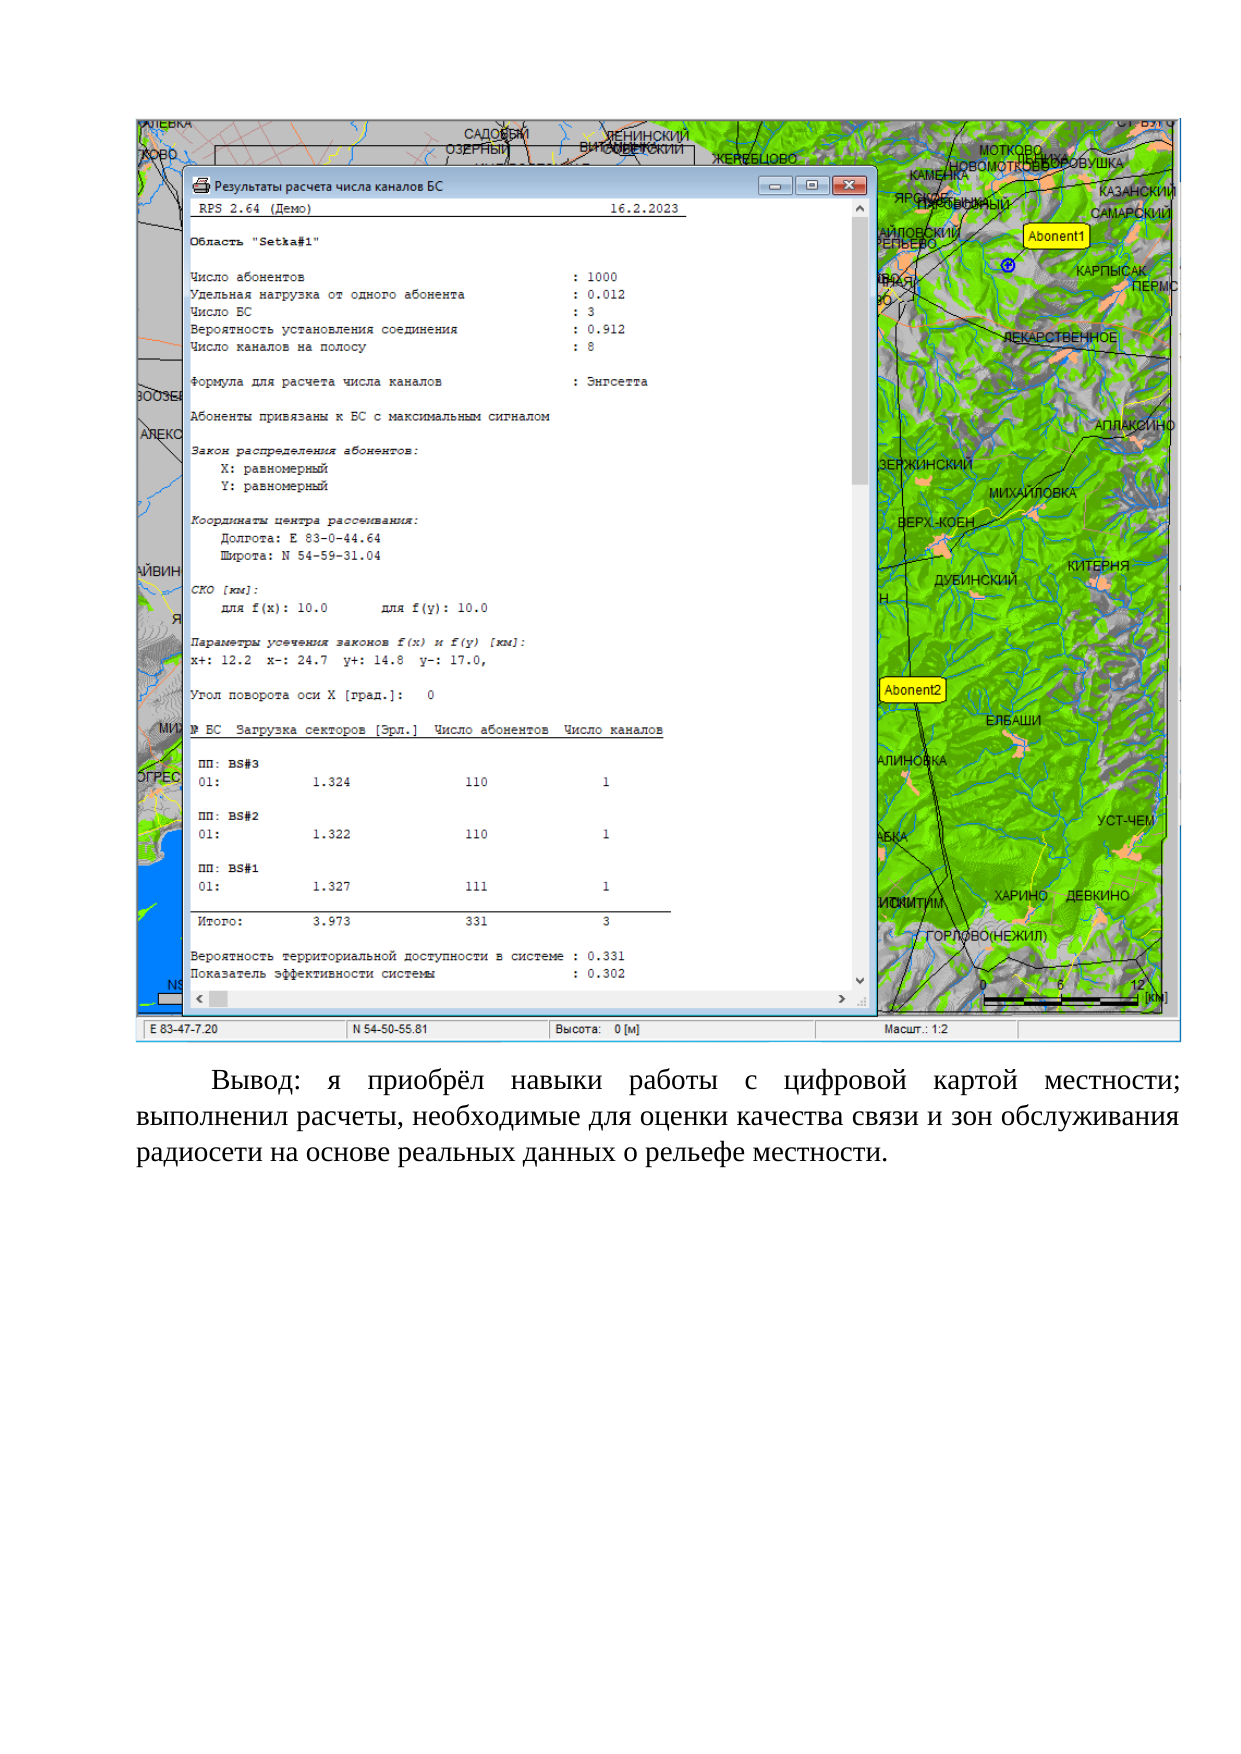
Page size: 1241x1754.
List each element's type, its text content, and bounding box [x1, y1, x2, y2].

picture [135, 118, 1182, 1043]
text Вывод: я приобрёл навыки работы с цифровой картой местности; выполненил расчеты, необходимые для оценки качества связи и зон обслуживания радиосети на основе реальных данных о рельефе местности. [136, 1062, 1181, 1168]
